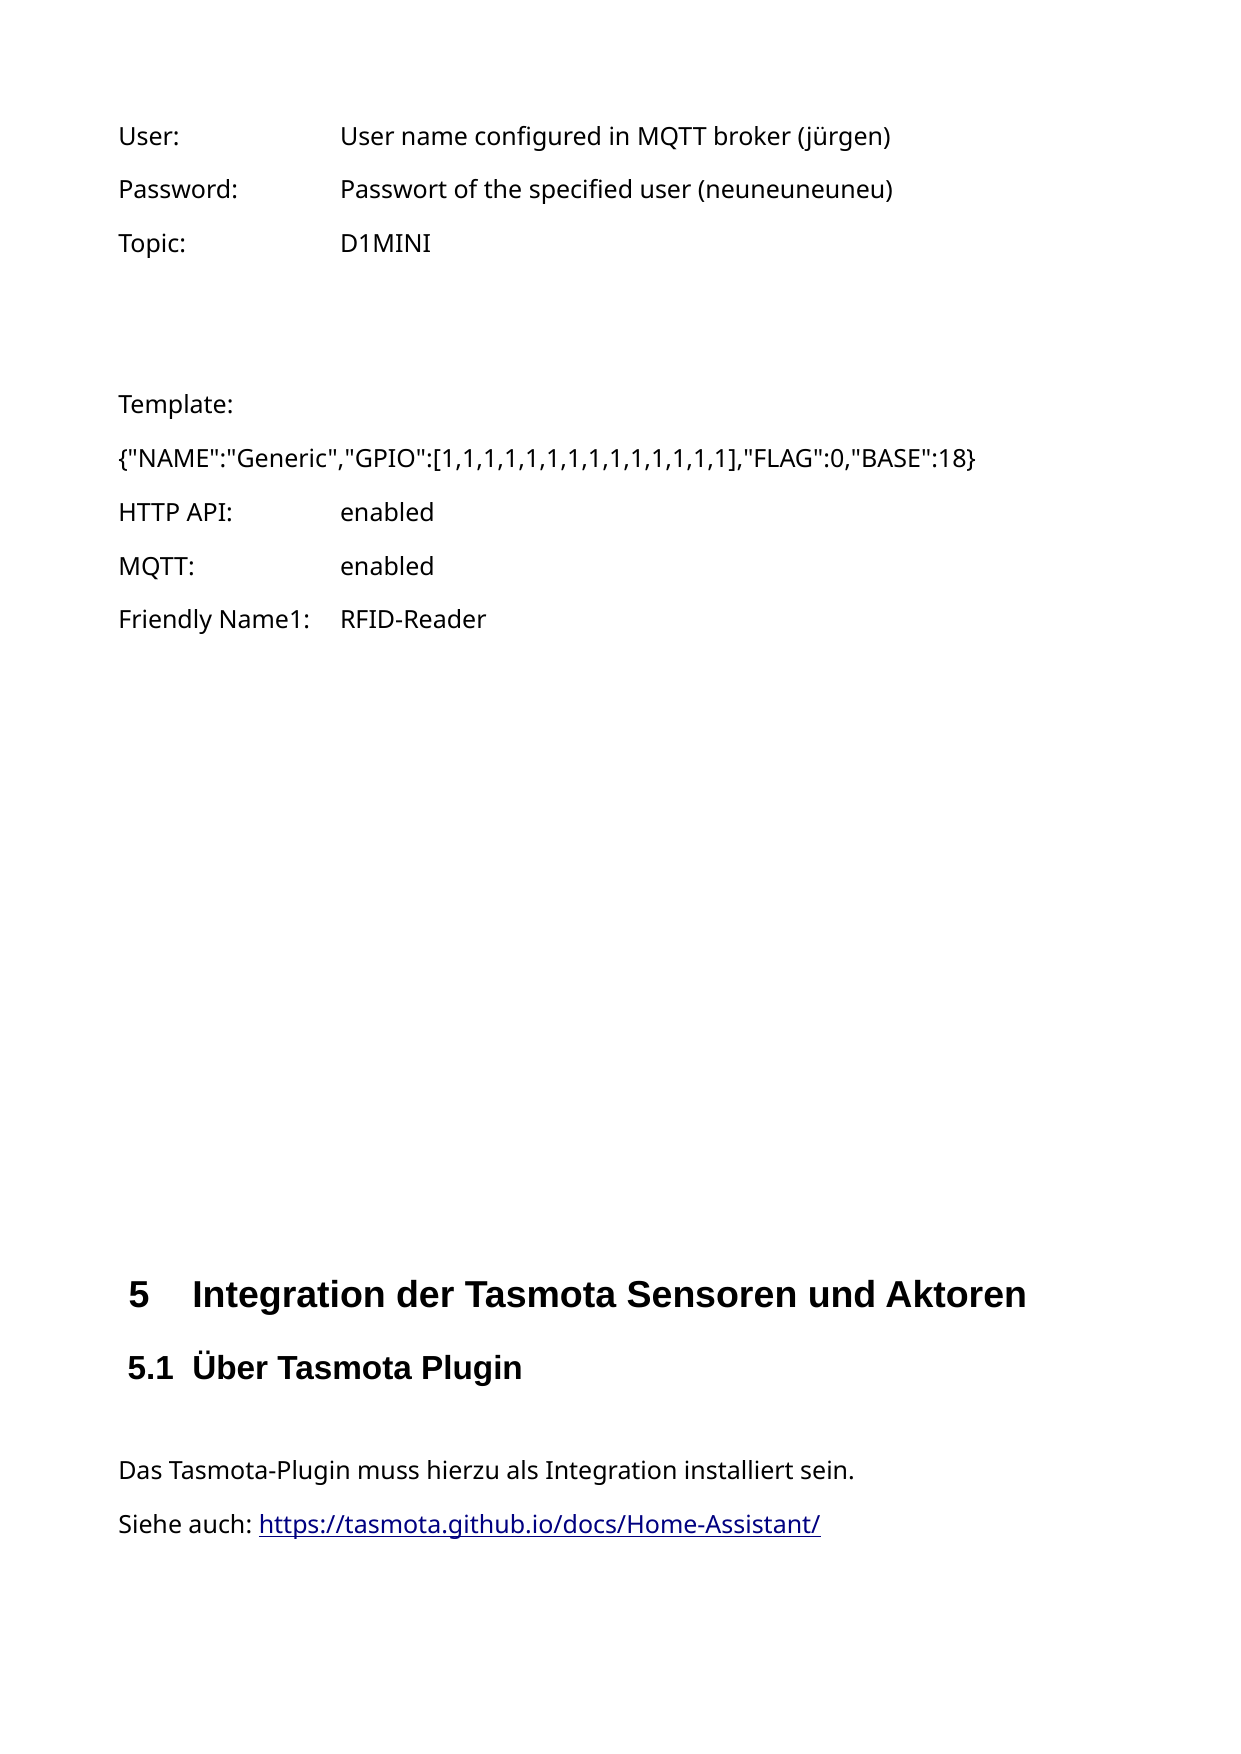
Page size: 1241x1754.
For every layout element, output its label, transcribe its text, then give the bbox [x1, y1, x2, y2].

text Topic: D1MINI [118, 226, 1122, 260]
subtitle Integration der Tasmota Sensoren und Aktoren [118, 1272, 1122, 1315]
text MQTT: enabled [118, 548, 1122, 582]
text User: User name configured in MQTT broker (jürgen) [118, 118, 1122, 152]
text {"NAME":"Generic","GPIO":[1,1,1,1,1,1,1,1,1,1,1,1,1,1],"FLAG":0,"BASE":18} [118, 441, 1122, 475]
text Template: [118, 387, 1122, 421]
text Friendly Name1: RFID-Reader [118, 602, 1122, 636]
text Password: Passwort of the specified user (neuneuneuneu) [118, 172, 1122, 206]
subtitle Über Tasmota Plugin [118, 1348, 1122, 1387]
text Das Tasmota-Plugin muss hierzu als Integration installiert sein. [118, 1453, 1122, 1487]
text Siehe auch: https://tasmota.github.io/docs/Home-Assistant/ [118, 1507, 1122, 1541]
text HTTP API: enabled [118, 494, 1122, 528]
